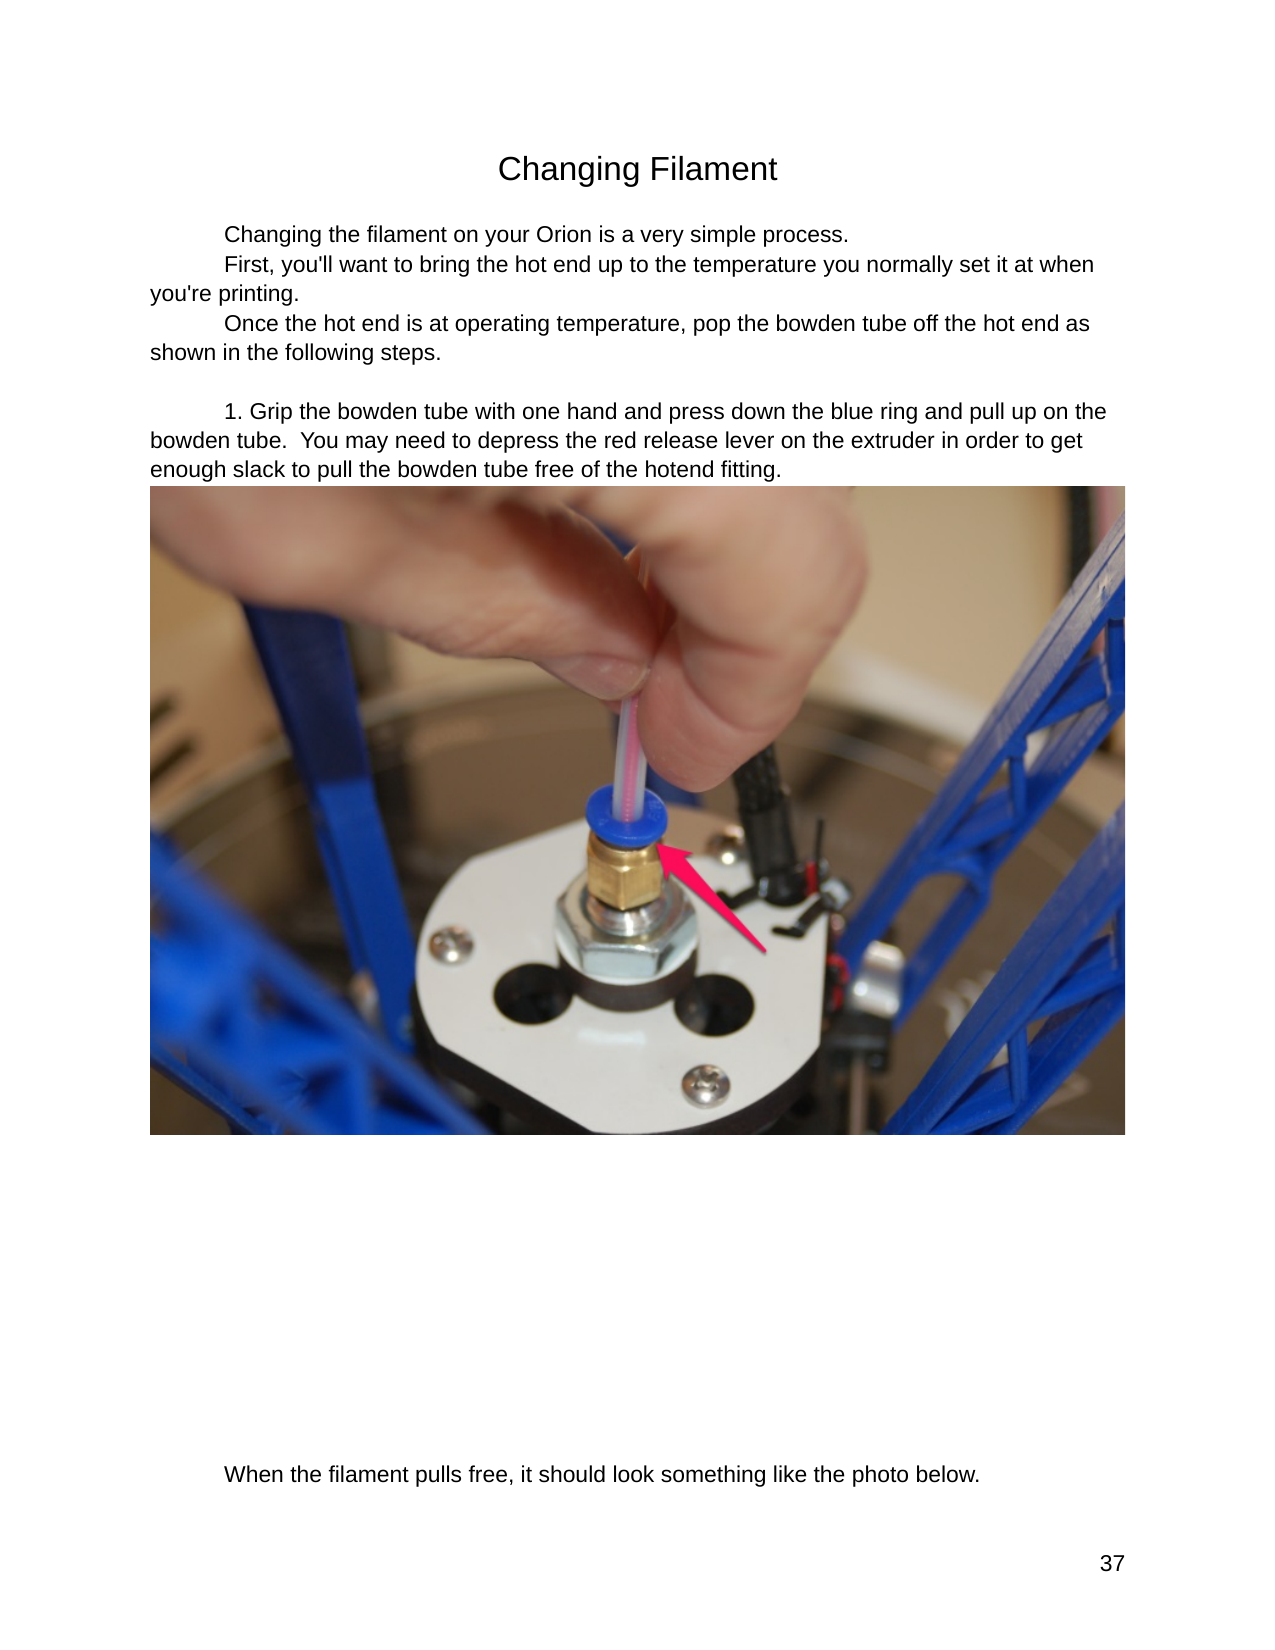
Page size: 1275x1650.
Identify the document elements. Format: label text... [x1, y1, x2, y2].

text First, you'll want to bring the hot end up to the temperature you normally set it at when you're printing. [150, 252, 1125, 307]
picture [150, 486, 1125, 1135]
subtitle Changing Filament [150, 150, 1125, 187]
text Once the hot end is at operating temperature, pop the bowden tube off the hot end as shown in the following steps. [150, 310, 1125, 365]
text Changing the filament on your Orion is a very simple process. [150, 222, 1125, 248]
text 1. Grip the bowden tube with one hand and press down the blue ring and pull up on the bowden tube. You may need to depress the red release lever on the extruder in order to get enough slack to pull the bowden tube free of the hotend fitting. [150, 398, 1125, 483]
text When the filament pulls free, it should look something like the photo below. [150, 1462, 1125, 1487]
